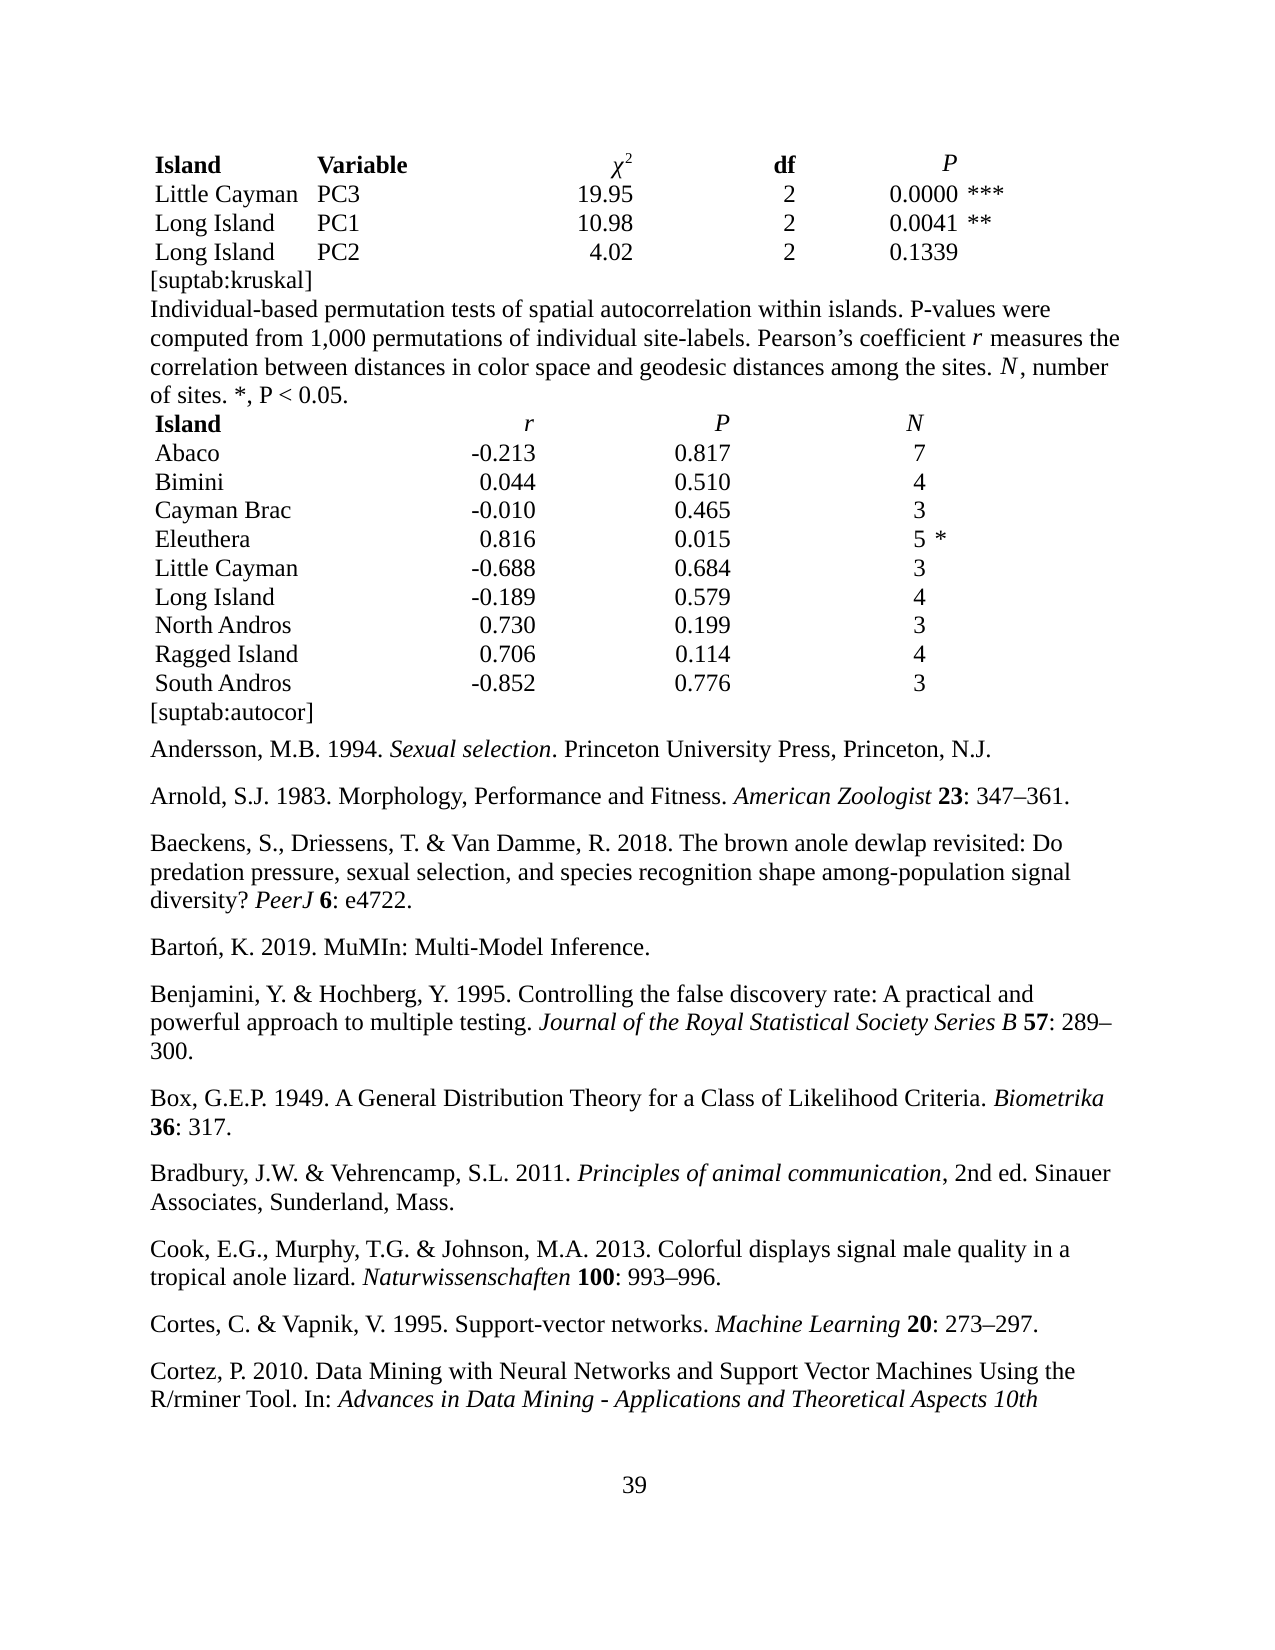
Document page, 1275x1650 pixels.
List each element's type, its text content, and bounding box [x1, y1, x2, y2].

table_cell 3 [735, 611, 930, 639]
table_cell 0.510 [540, 467, 735, 496]
table_header df [638, 150, 800, 179]
table_cell Long Island [150, 208, 312, 237]
table_cell 0.0000 [800, 179, 962, 208]
table_cell * [930, 524, 1125, 553]
table_cell Long Island [150, 582, 345, 611]
table_cell 4 [735, 639, 930, 668]
table_cell 0.776 [540, 668, 735, 697]
table_cell Little Cayman [150, 179, 312, 208]
text [suptab:kruskal] [150, 266, 1125, 294]
table_cell PC1 [313, 208, 475, 237]
table_cell [930, 496, 1125, 524]
table_cell South Andros [150, 668, 345, 697]
table_header Variable [313, 150, 475, 179]
table_cell [930, 639, 1125, 668]
table_header [345, 409, 540, 438]
table_cell 3 [735, 496, 930, 524]
table_cell Abaco [150, 438, 345, 467]
table_cell 4 [735, 467, 930, 496]
table_cell [930, 611, 1125, 639]
table_cell 5 [735, 524, 930, 553]
table_cell 2 [638, 237, 800, 266]
table_cell 3 [735, 668, 930, 697]
table_cell 0.730 [345, 611, 540, 639]
table_cell 0.817 [540, 438, 735, 467]
table_cell [963, 237, 1125, 266]
table_header [963, 150, 1125, 179]
text Bradbury, J.W. & Vehrencamp, S.L. 2011. Principles of animal communication, 2nd ed. Sinauer Associates, Sunderland, Mass. [150, 1158, 1125, 1216]
table_header Island [150, 150, 312, 179]
table_cell Bimini [150, 467, 345, 496]
table_cell -0.852 [345, 668, 540, 697]
text Box, G.E.P. 1949. A General Distribution Theory for a Class of Likelihood Criteria. Biometrika 36: 317. [150, 1083, 1125, 1140]
table_header [930, 409, 1125, 438]
table_cell Ragged Island [150, 639, 345, 668]
table_cell 0.579 [540, 582, 735, 611]
table_cell 0.684 [540, 553, 735, 582]
text Cook, E.G., Murphy, T.G. & Johnson, M.A. 2013. Colorful displays signal male quality in a tropical anole lizard. Naturwissenschaften 100: 993–996. [150, 1234, 1125, 1291]
table_cell -0.688 [345, 553, 540, 582]
table_cell [930, 668, 1125, 697]
table_cell 19.95 [475, 179, 637, 208]
table_cell [930, 582, 1125, 611]
table_cell [930, 553, 1125, 582]
text Bartoń, K. 2019. MuMIn: Multi-Model Inference. [150, 932, 1125, 961]
table_cell Little Cayman [150, 553, 345, 582]
table_cell 3 [735, 553, 930, 582]
table_cell Eleuthera [150, 524, 345, 553]
text Benjamini, Y. & Hochberg, Y. 1995. Controlling the false discovery rate: A practical and powerful approach to multiple testing. Journal of the Royal Statistical Society Series B 57: 289–300. [150, 979, 1125, 1065]
table_cell 4.02 [475, 237, 637, 266]
table_cell 0.1339 [800, 237, 962, 266]
table_cell 0.706 [345, 639, 540, 668]
table_cell 7 [735, 438, 930, 467]
table_cell 0.044 [345, 467, 540, 496]
table_cell 0.0041 [800, 208, 962, 237]
table_cell [930, 467, 1125, 496]
table_cell North Andros [150, 611, 345, 639]
table_header [735, 409, 930, 438]
text Baeckens, S., Driessens, T. & Van Damme, R. 2018. The brown anole dewlap revisited: Do predation pressure, sexual selection, and species recognition shape among-population signal diversity? PeerJ 6: e4722. [150, 828, 1125, 914]
text Individual-based permutation tests of spatial autocorrelation within islands. P-values were computed from 1,000 permutations of individual site-labels. Pearson’s coefficient measures the correlation between distances in color space and geodesic distances among the sites. , number of sites. *, P < 0.05. [150, 294, 1125, 409]
table_cell 0.015 [540, 524, 735, 553]
text Cortez, P. 2010. Data Mining with Neural Networks and Support Vector Machines Using the R/rminer Tool. In: Advances in Data Mining - Applications and Theoretical Aspects 10th [150, 1356, 1125, 1413]
table_cell 4 [735, 582, 930, 611]
table_header [540, 409, 735, 438]
table_cell PC2 [313, 237, 475, 266]
text Arnold, S.J. 1983. Morphology, Performance and Fitness. American Zoologist 23: 347–361. [150, 781, 1125, 810]
text Cortes, C. & Vapnik, V. 1995. Support-vector networks. Machine Learning 20: 273–297. [150, 1309, 1125, 1338]
table_cell [930, 438, 1125, 467]
text Andersson, M.B. 1994. Sexual selection. Princeton University Press, Princeton, N.J. [150, 734, 1125, 763]
table_cell -0.189 [345, 582, 540, 611]
table_cell Cayman Brac [150, 496, 345, 524]
table_cell ** [963, 208, 1125, 237]
table_header [475, 150, 637, 179]
table_header Island [150, 409, 345, 438]
table_cell -0.213 [345, 438, 540, 467]
table_cell 0.816 [345, 524, 540, 553]
table_cell 0.199 [540, 611, 735, 639]
table_cell 2 [638, 179, 800, 208]
table_cell *** [963, 179, 1125, 208]
table_cell Long Island [150, 237, 312, 266]
text [suptab:autocor] [150, 697, 1125, 726]
table_cell 0.465 [540, 496, 735, 524]
table_cell 2 [638, 208, 800, 237]
table_header [800, 150, 962, 179]
table_cell 10.98 [475, 208, 637, 237]
table_cell -0.010 [345, 496, 540, 524]
table_cell 0.114 [540, 639, 735, 668]
table_cell PC3 [313, 179, 475, 208]
